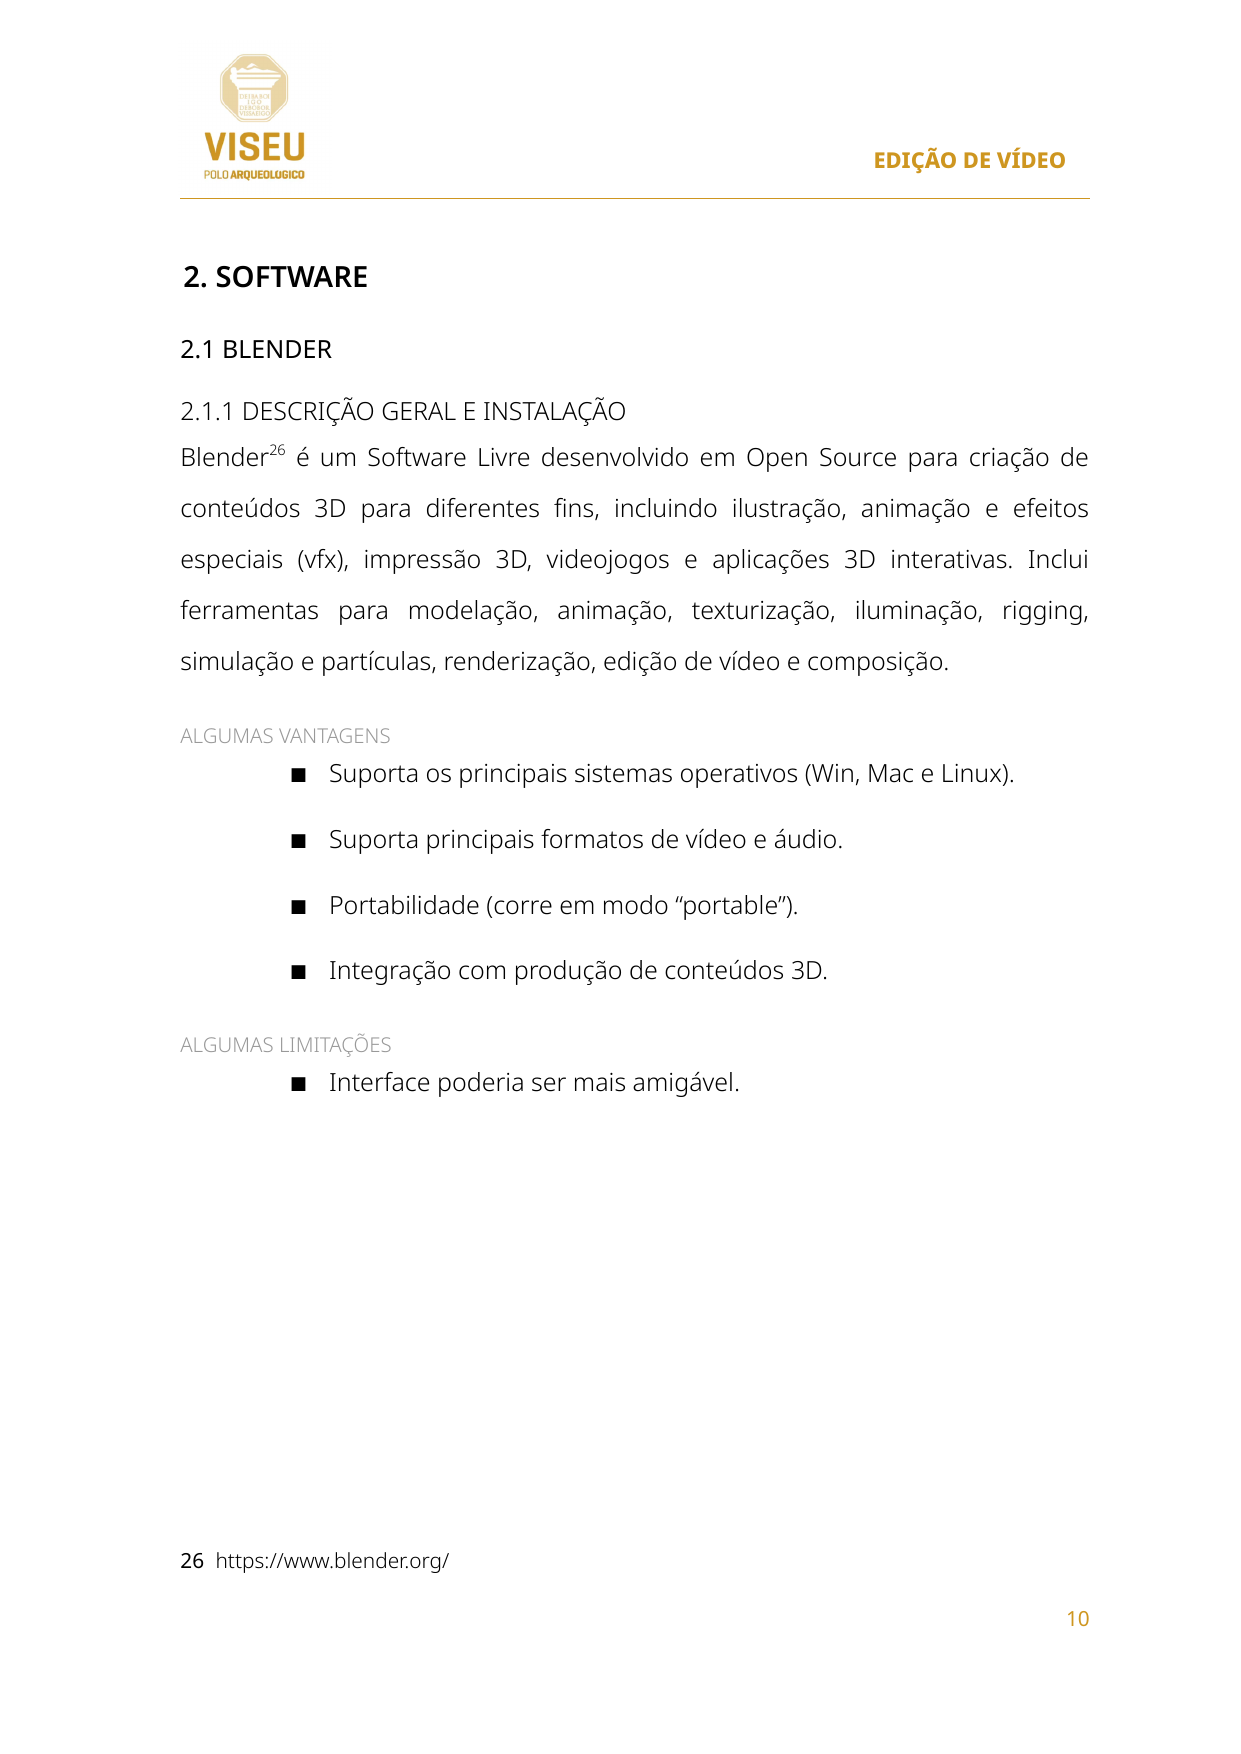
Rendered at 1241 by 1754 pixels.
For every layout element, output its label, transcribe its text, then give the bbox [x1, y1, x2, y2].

subtitle Algumas limitações [180, 1031, 1090, 1059]
subtitle Algumas vantagens [180, 722, 1090, 750]
list Suporta principais formatos de vídeo e áudio. [291, 822, 1090, 856]
text https://www.blender.org/ [180, 1547, 1090, 1575]
subtitle 2.1.1 Descrição Geral e Instalação [180, 393, 1090, 427]
subtitle 2. SOFTWARE [180, 253, 1090, 299]
text Blender é um Software Livre desenvolvido em Open Source para criação de conteúdos 3D para diferentes fins, incluindo ilustração, animação e efeitos especiais (vfx), impressão 3D, videojogos e aplicações 3D interativas. Inclui ferramentas para modelação, animação, texturização, iluminação, rigging, simulação e partículas, renderização, edição de vídeo e composição. [180, 440, 1090, 678]
list Integração com produção de conteúdos 3D. [291, 953, 1090, 987]
subtitle 2.1 Blender [180, 332, 1090, 366]
list Suporta os principais sistemas operativos (Win, Mac e Linux). [291, 756, 1090, 790]
list Interface poderia ser mais amigável. [291, 1065, 1090, 1099]
list Portabilidade (corre em modo “portable”). [291, 887, 1090, 921]
